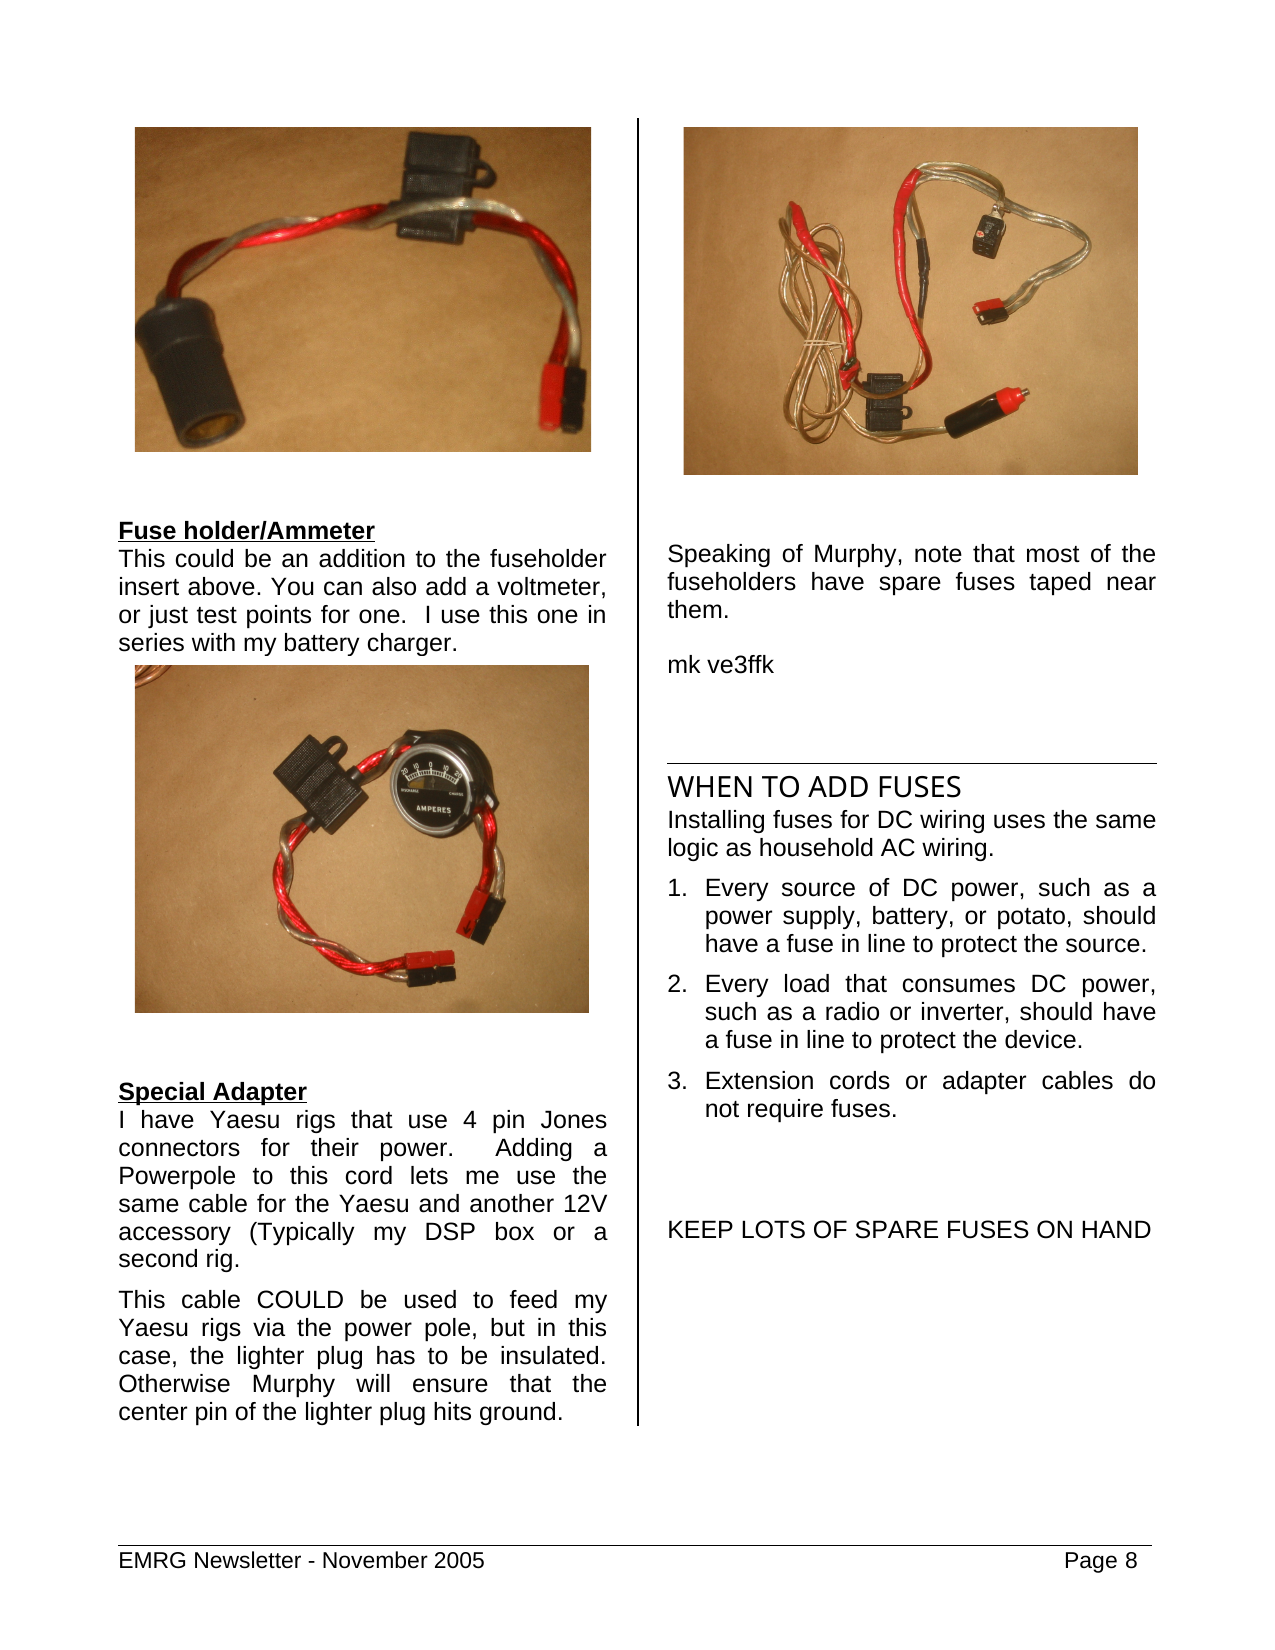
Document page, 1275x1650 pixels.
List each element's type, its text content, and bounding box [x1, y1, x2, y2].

subtitle Fuse holder/Ammeter [118, 517, 608, 545]
text Installing fuses for DC wiring uses the same logic as household AC wiring. [667, 806, 1157, 862]
text Speaking of Murphy, note that most of the fuseholders have spare fuses taped near them. [667, 539, 1157, 623]
text I have Yaesu rigs that use 4 pin Jones connectors for their power. Adding a Powerpole to this cord lets me use the same cable for the Yaesu and another 12V accessory (Typically my DSP box or a second rig. [118, 1106, 608, 1273]
text WHEN TO ADD FUSES [667, 764, 1157, 806]
picture [683, 127, 1138, 475]
text KEEP LOTS OF SPARE FUSES ON HAND [667, 1213, 1157, 1244]
text This cable COULD be used to feed my Yaesu rigs via the power pole, but in this case, the lighter plug has to be insulated. Otherwise Murphy will ensure that the center pin of the lighter plug hits ground. [118, 1286, 608, 1425]
list Every load that consumes DC power, such as a radio or inverter, should have a fuse in line to protect the device. [667, 967, 1157, 1054]
picture [134, 665, 589, 1013]
text This could be an addition to the fuseholder insert above. You can also add a voltmeter, or just test points for one. I use this one in series with my battery charger. [118, 545, 608, 656]
list Every source of DC power, such as a power supply, battery, or potato, should have a fuse in line to protect the source. [667, 871, 1157, 958]
picture [134, 127, 592, 452]
subtitle Special Adapter [118, 1078, 608, 1106]
text mk ve3ffk [667, 651, 1157, 679]
list Extension cords or adapter cables do not require fuses. [667, 1063, 1157, 1122]
